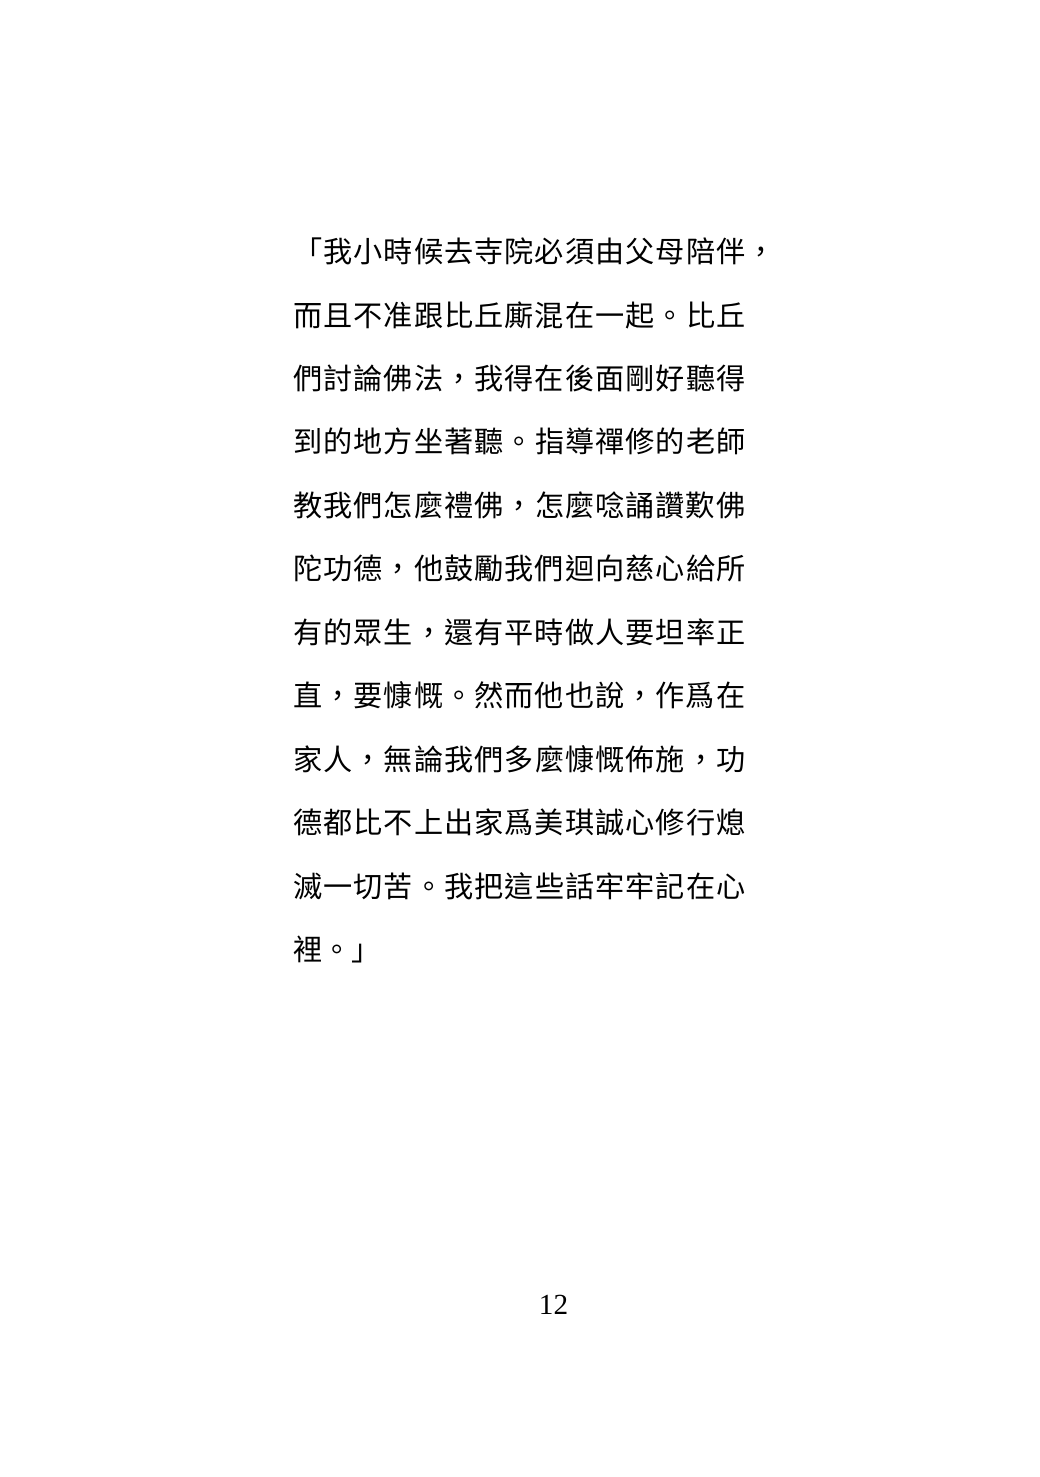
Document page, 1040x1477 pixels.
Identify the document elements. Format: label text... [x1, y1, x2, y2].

text 「我小時候去寺院必須由父母陪伴，而且不准跟比丘廝混在一起。比丘們討論佛法，我得在後面剛好聽得到的地方坐著聽。指導禪修的老師教我們怎麼禮佛，怎麼唸誦讚歎佛陀功德，他鼓勵我們迴向慈心給所有的眾生，還有平時做人要坦率正直，要慷慨。然而他也說，作爲在家人，無論我們多麼慷慨佈施，功德都比不上出家爲美琪誠心修行熄滅一切苦。我把這些話牢牢記在心裡。」 [293, 229, 746, 969]
